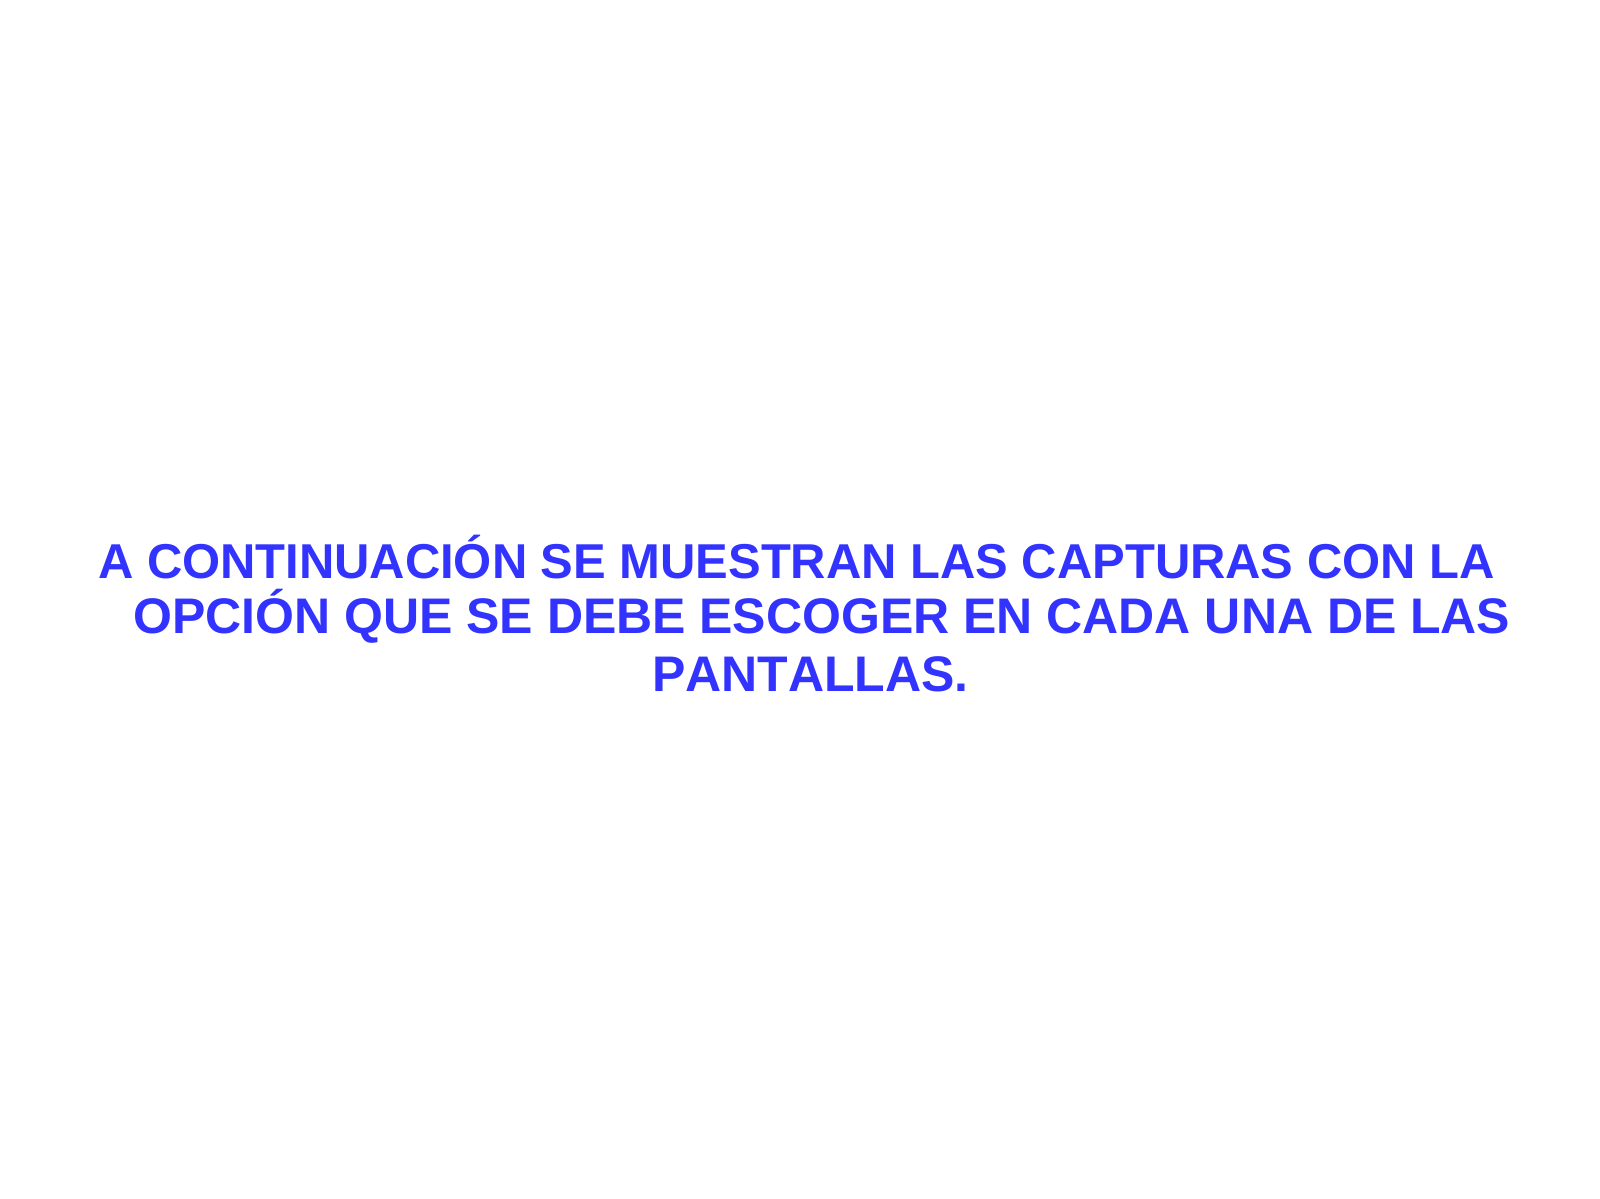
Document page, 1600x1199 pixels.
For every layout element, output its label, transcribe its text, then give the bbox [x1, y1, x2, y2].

text A CONTINUACIÓN SE MUESTRAN LAS CAPTURAS CON LA [98, 534, 1514, 589]
text OPCIÓN QUE SE DEBE ESCOGER EN CADA UNA DE LAS [133, 589, 1514, 645]
text PANTALLAS. [652, 645, 1514, 702]
